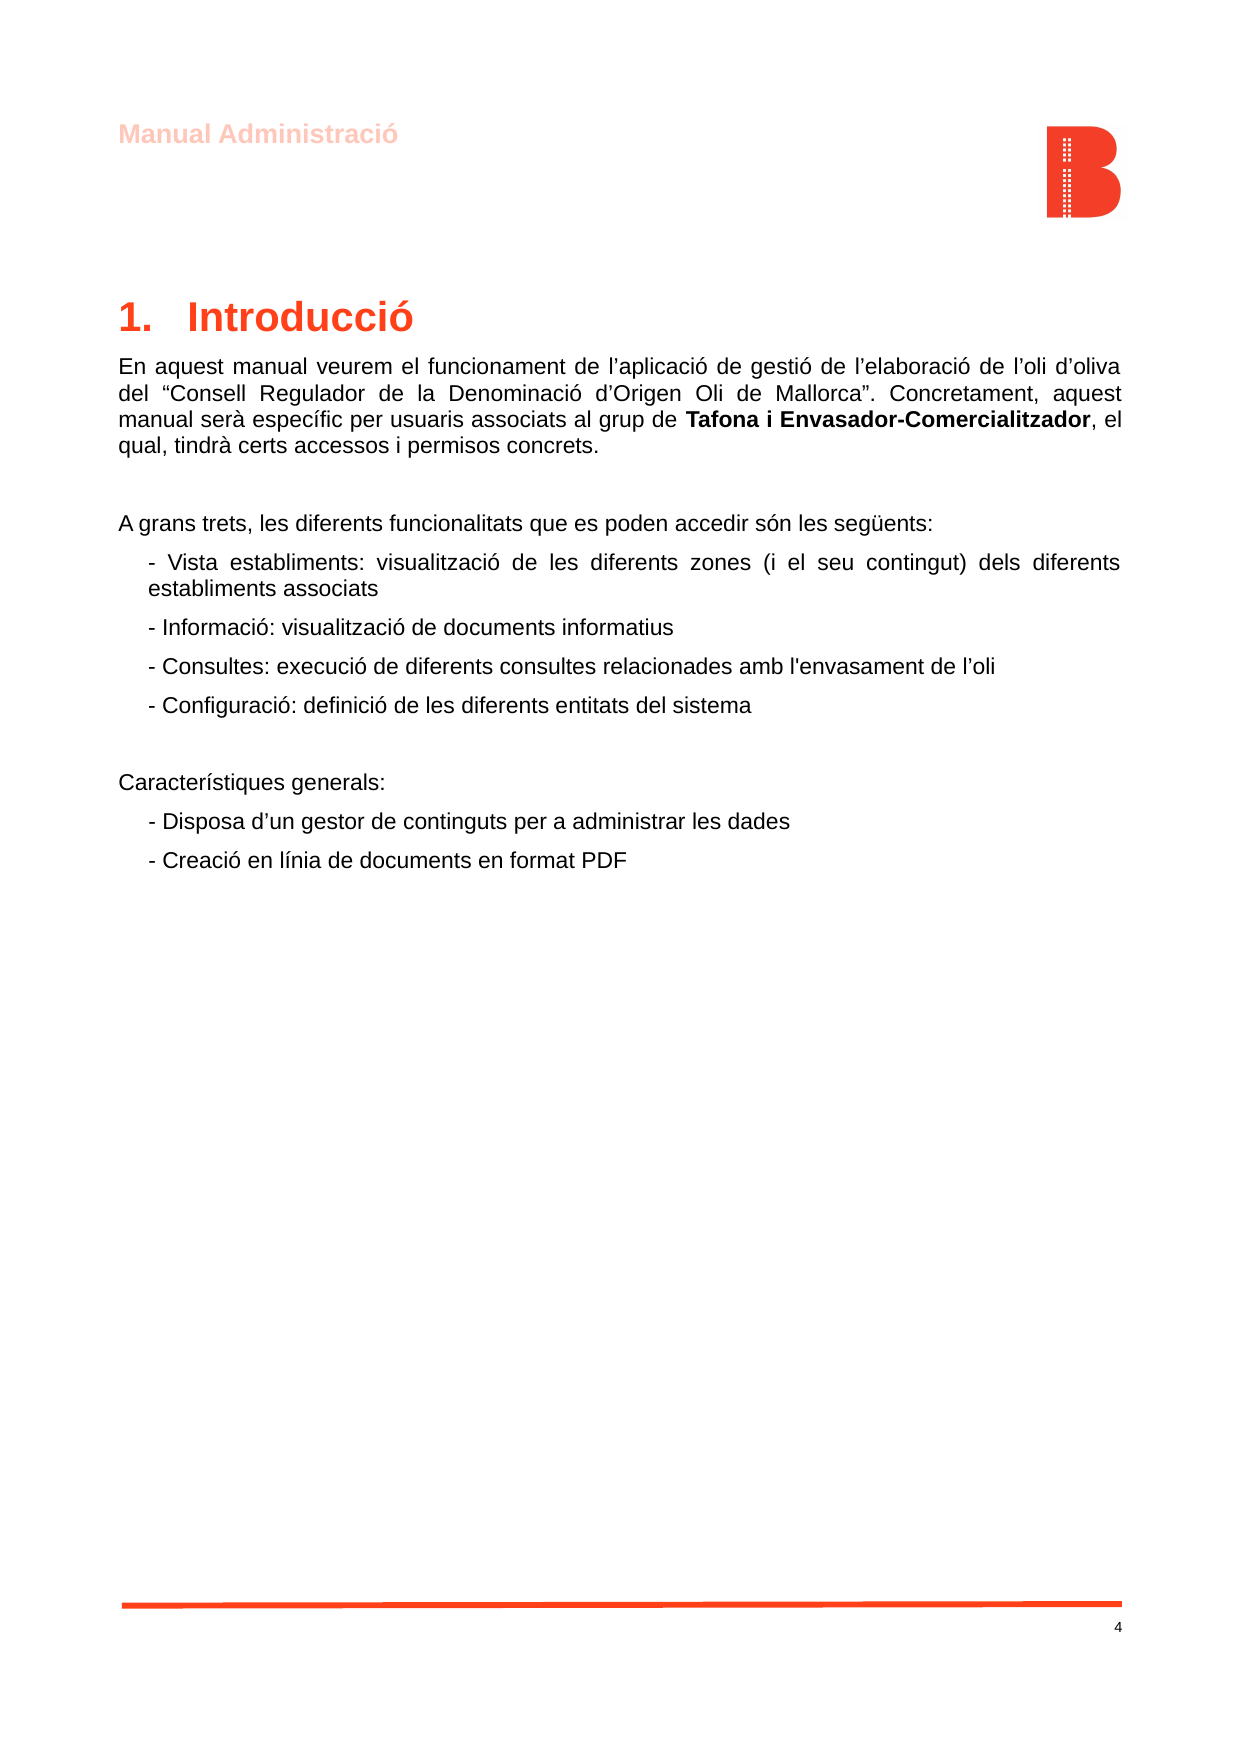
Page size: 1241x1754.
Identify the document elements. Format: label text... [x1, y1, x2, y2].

list - Creació en línia de documents en format PDF [148, 847, 1122, 873]
list - Configuració: definició de les diferents entitats del sistema [148, 692, 1122, 718]
subtitle Introducció [118, 293, 1122, 341]
text A grans trets, les diferents funcionalitats que es poden accedir són les següents: [118, 510, 1122, 536]
text En aquest manual veurem el funcionament de l’aplicació de gestió de l’elaboració de l’oli d’oliva del “Consell Regulador de la Denominació d’Origen Oli de Mallorca”. Concretament, aquest manual serà específic per usuaris associats al grup de Tafona i Envasador-Comercialitzador, el qual, tindrà certs accessos i permisos concrets. [118, 353, 1122, 458]
text Característiques generals: [118, 769, 1122, 796]
list - Informació: visualització de documents informatius [148, 614, 1122, 640]
text - Vista establiments: visualització de les diferents zones (i el seu contingut) dels diferents establiments associats [148, 549, 1122, 601]
list - Consultes: execució de diferents consultes relacionades amb l'envasament de l’oli [148, 653, 1122, 679]
picture [1036, 124, 1130, 221]
list - Disposa d’un gestor de continguts per a administrar les dades [148, 808, 1122, 834]
